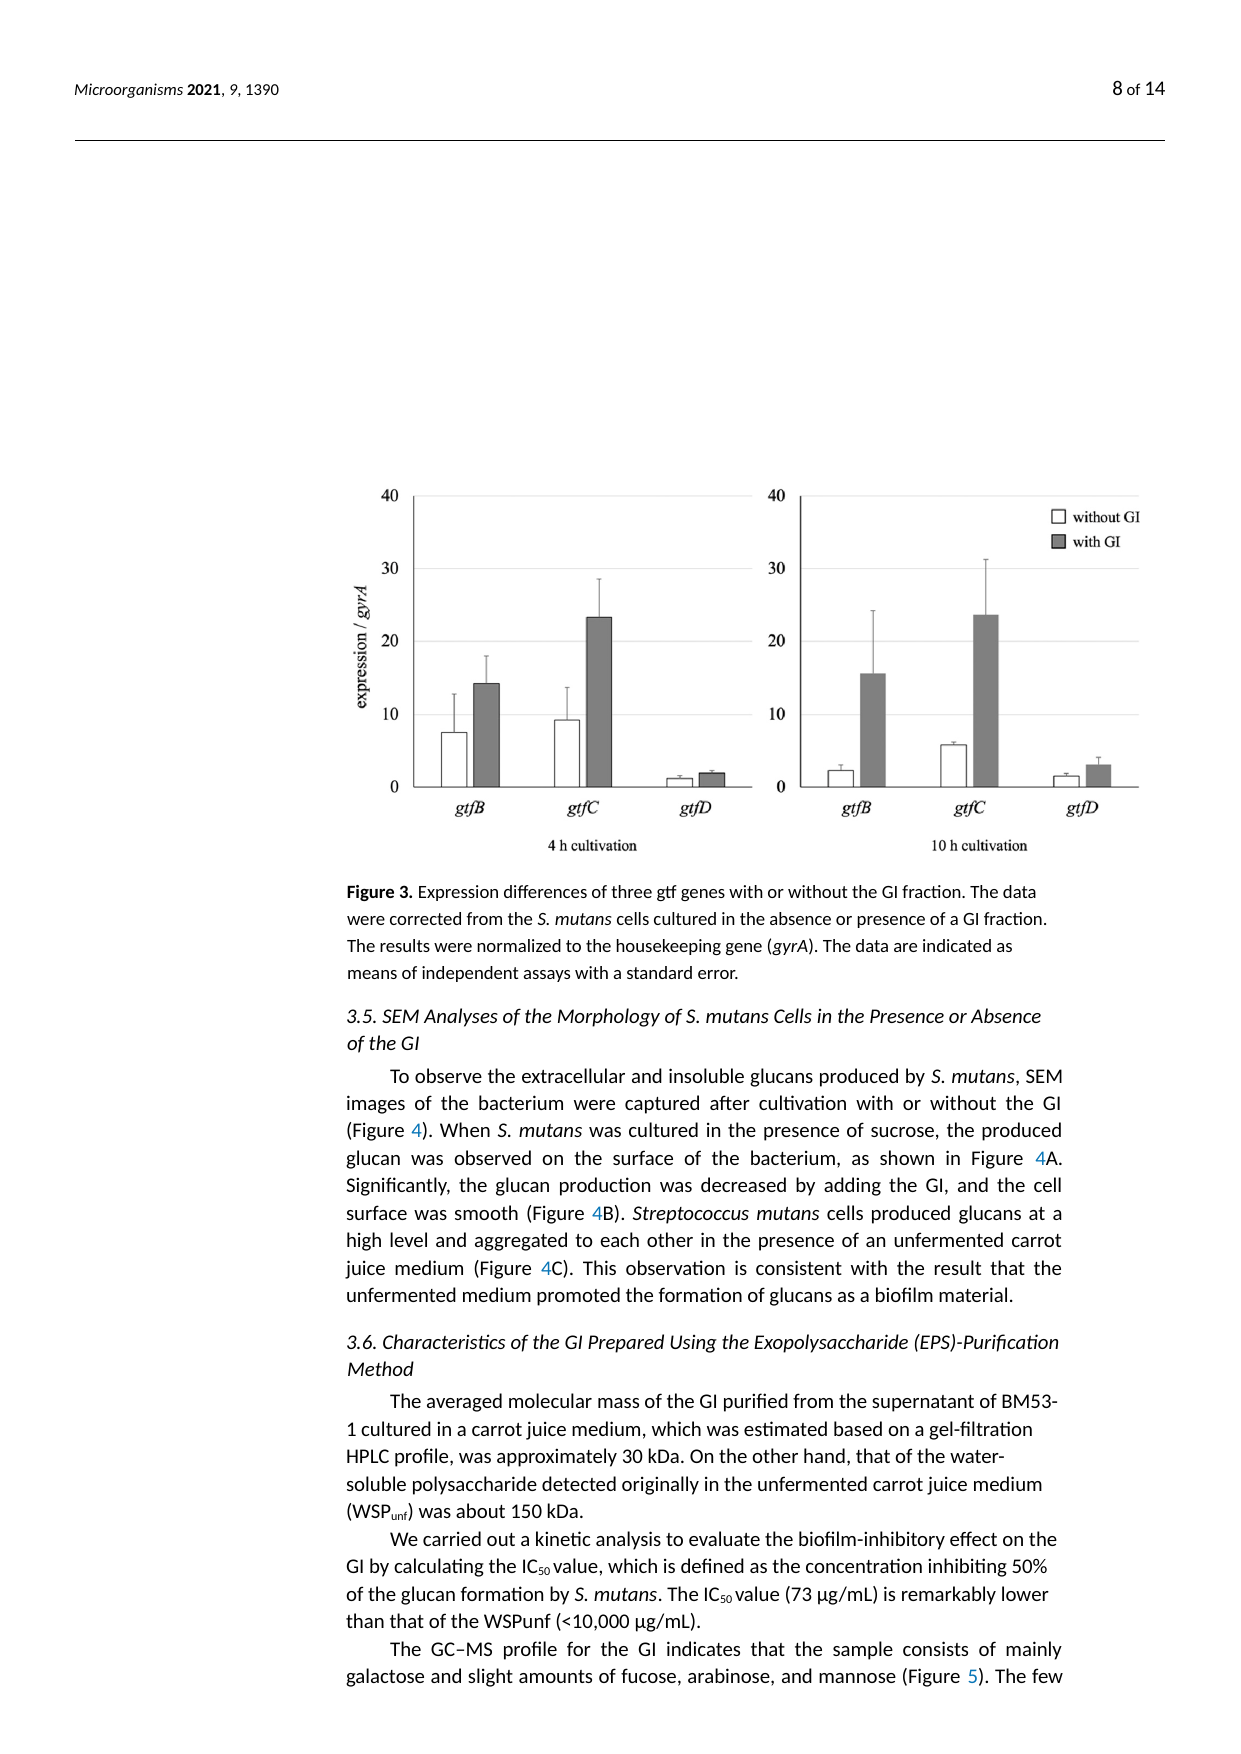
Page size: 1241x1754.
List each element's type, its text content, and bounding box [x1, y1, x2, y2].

subtitle 3.6. Characteristics of the GI Prepared Using the Exopolysaccharide (EPS)-Purification Method [346, 1329, 1064, 1382]
text To observe the extracellular and insoluble glucans produced by S. mutans, SEM images of the bacterium were captured after cultivation with or without the GI (Figure 4). When S. mutans was cultured in the presence of sucrose, the produced glucan was observed on the surface of the bacterium, as shown in Figure 4A. Significantly, the glucan production was decreased by adding the GI, and the cell surface was smooth (Figure 4B). Streptococcus mutans cells produced glucans at a high level and aggregated to each other in the presence of an unfermented carrot juice medium (Figure 4C). This observation is consistent with the result that the unfermented medium promoted the formation of glucans as a biofilm material. [346, 1063, 1063, 1307]
text The GC–MS profile for the GI indicates that the sample consists of mainly galactose and slight amounts of fucose, arabinose, and mannose (Figure 5). The few [346, 1636, 1063, 1689]
text Figure 3. Expression differences of three gtf genes with or without the GI fraction. The data were corrected from the S. mutans cells cultured in the absence or presence of a GI fraction. The results were normalized to the housekeeping gene (gyrA). The data are indicated as means of independent assays with a standard error. [347, 880, 1064, 984]
text We carried out a kinetic analysis to evaluate the biofilm-inhibitory effect on the GI by calculating the IC50 value, which is defined as the concentration inhibiting 50% of the glucan formation by S. mutans. The IC50 value (73 µg/mL) is remarkably lower than that of the WSPunf (<10,000 µg/mL). [346, 1526, 1064, 1634]
picture [347, 482, 1147, 861]
text The averaged molecular mass of the GI purified from the supernatant of BM53-1 cultured in a carrot juice medium, which was estimated based on a gel-filtration HPLC profile, was approximately 30 kDa. On the other hand, that of the water-soluble polysaccharide detected originally in the unfermented carrot juice medium (WSPunf) was about 150 kDa. [346, 1389, 1064, 1524]
subtitle 3.5. SEM Analyses of the Morphology of S. mutans Cells in the Presence or Absence of the GI [346, 1003, 1064, 1056]
